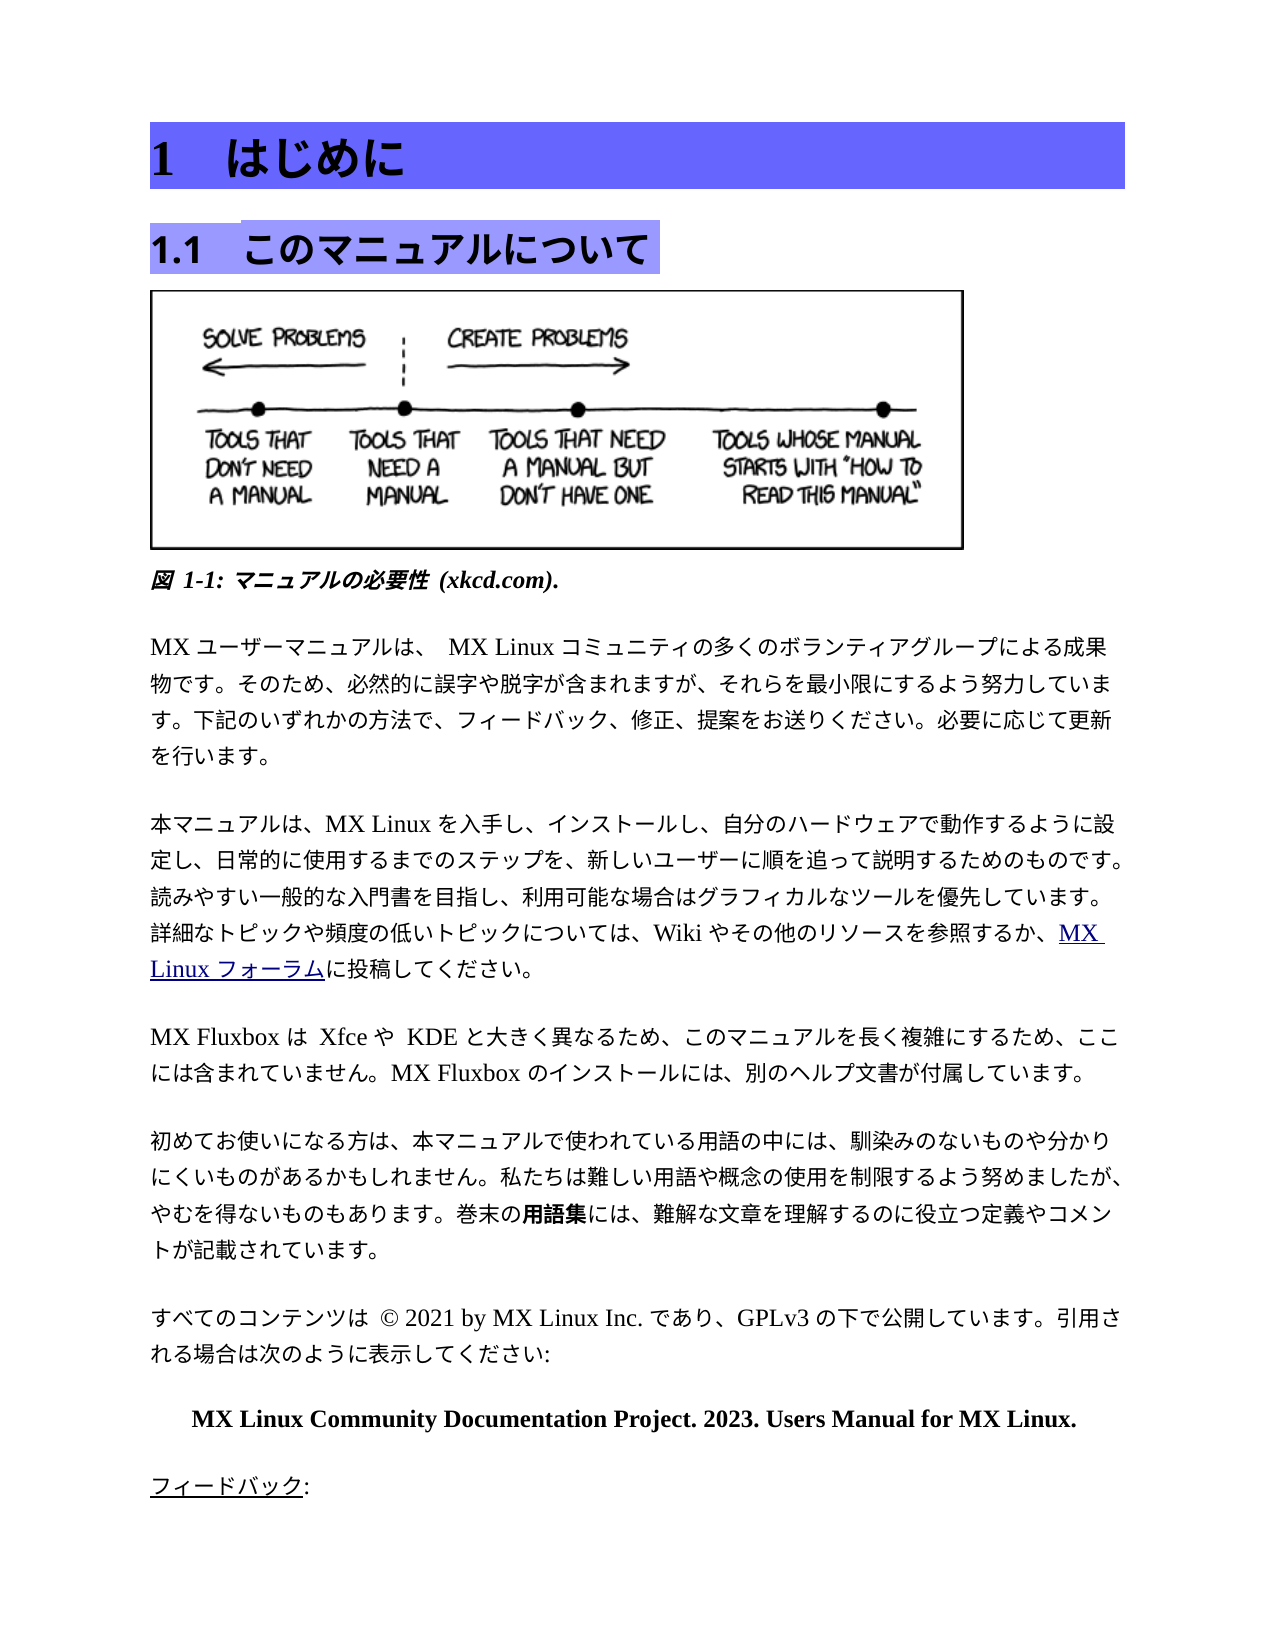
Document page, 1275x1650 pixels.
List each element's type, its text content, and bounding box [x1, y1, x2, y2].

subtitle 1.1 このマニュアルについて [660, 220, 1110, 274]
text 本マニュアルは、MX Linux を入手し、インストールし、自分のハードウェアで動作するように設定し、日常的に使用するまでのステップを、新しいユーザーに順を追って説明するためのものです。読みやすい一般的な入門書を目指し、利用可能な場合はグラフィカルなツールを優先しています。詳細なトピックや頻度の低いトピックについては、Wiki やその他のリソースを参照するか、MX Linux フォーラムに投稿してください。 [150, 807, 1125, 984]
subtitle 1 はじめに [150, 122, 1125, 189]
picture [150, 290, 964, 550]
text MX Fluxbox は Xfce や KDE と大きく異なるため、このマニュアルを長く複雑にするため、ここには含まれていません。MX Fluxbox のインストールには、別のヘルプ文書が付属しています。 [150, 1020, 1125, 1088]
text すべてのコンテンツは © 2021 by MX Linux Inc. であり、GPLv3 の下で公開しています。引用される場合は次のように表示してください: [150, 1301, 1125, 1369]
text MX Linux Community Documentation Project. 2023. Users Manual for MX Linux. [150, 1404, 1125, 1433]
text フィードバック: [150, 1469, 1125, 1501]
text 初めてお使いになる方は、本マニュアルで使われている用語の中には、馴染みのないものや分かりにくいものがあるかもしれません。私たちは難しい用語や概念の使用を制限するよう努めましたが、やむを得ないものもあります。巻末の用語集には、難解な文章を理解するのに役立つ定義やコメントが記載されています。 [150, 1124, 1125, 1265]
text 図 1-1: マニュアルの必要性 (xkcd.com). [150, 563, 1109, 594]
text MX ユーザーマニュアルは、 MX Linux コミュニティの多くのボランティアグループによる成果物です。そのため、必然的に誤字や脱字が含まれますが、それらを最小限にするよう努力しています。下記のいずれかの方法で、フィードバック、修正、提案をお送りください。必要に応じて更新を行います。 [150, 630, 1125, 771]
